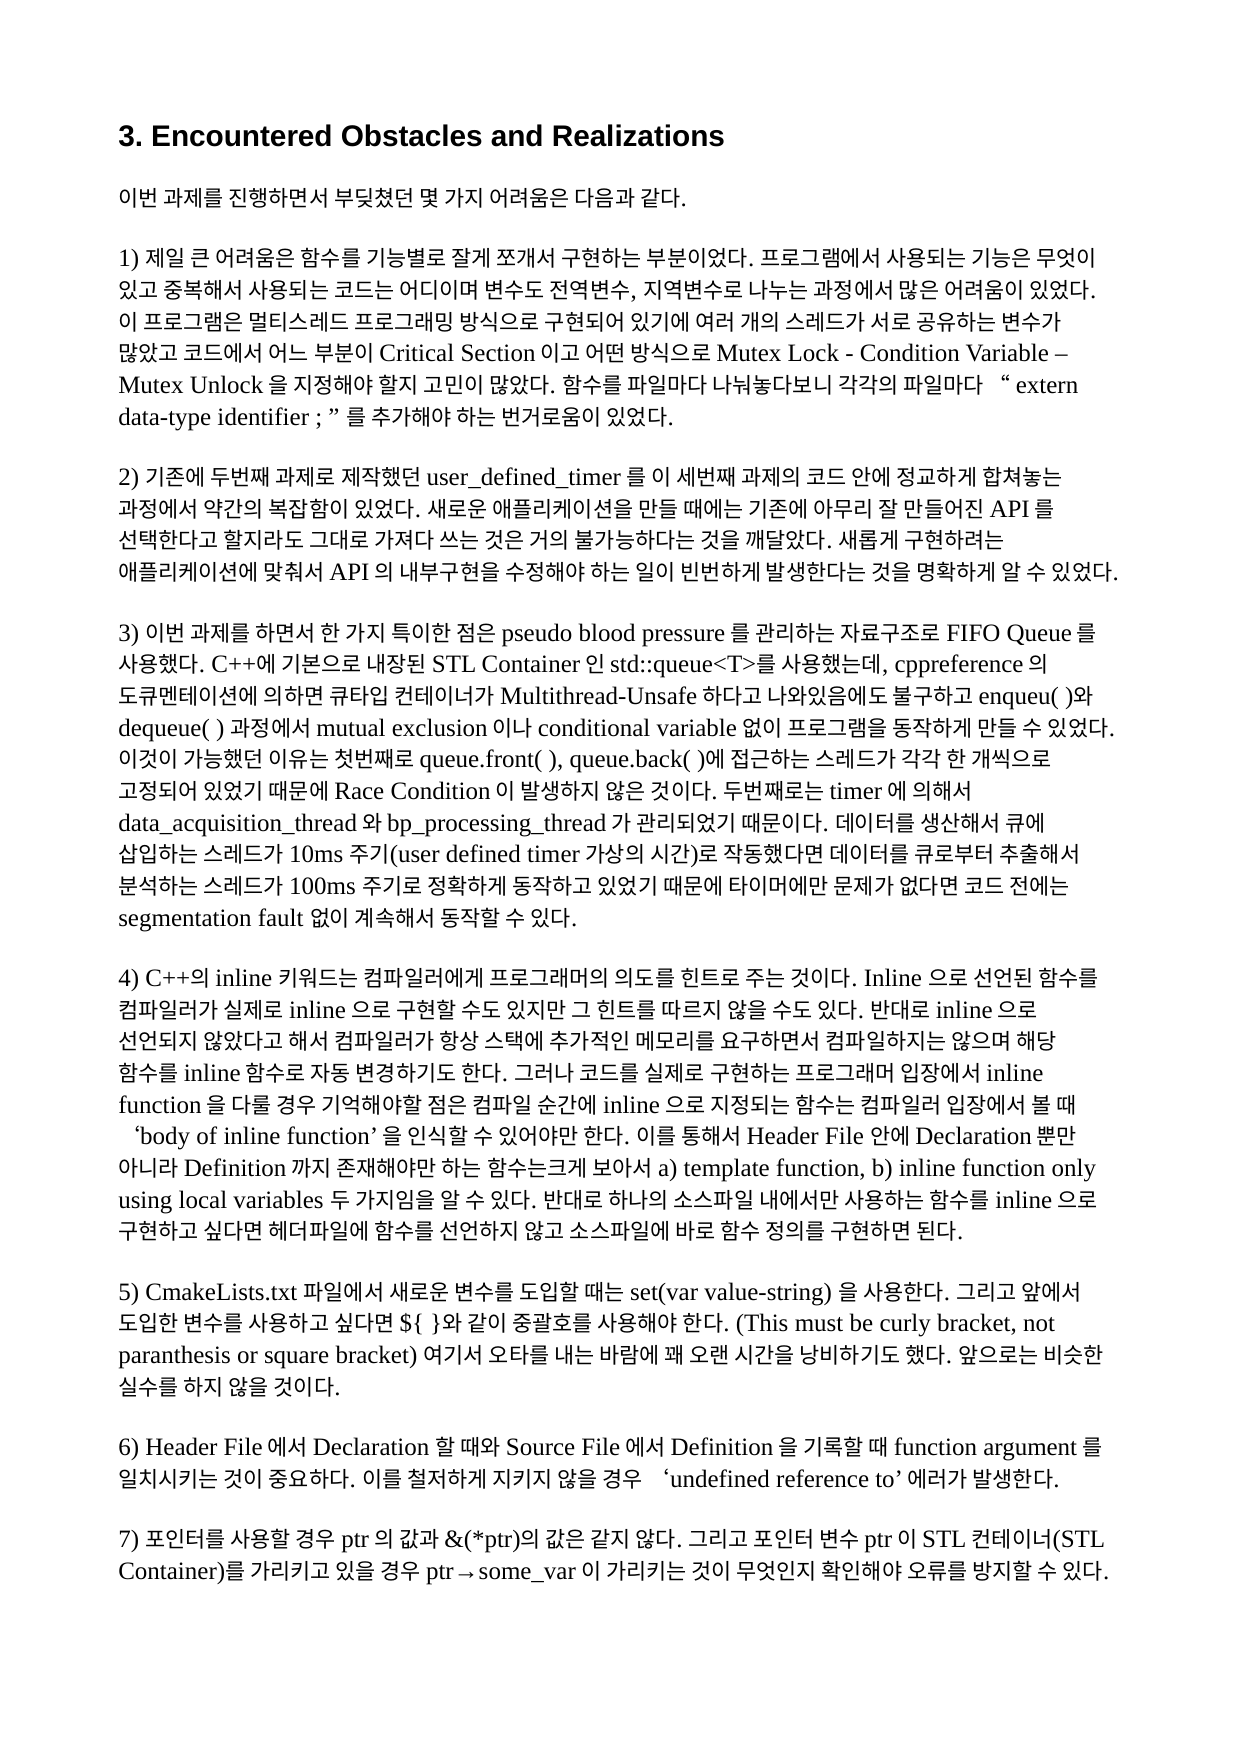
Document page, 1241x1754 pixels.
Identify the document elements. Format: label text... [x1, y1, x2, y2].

text 3. Encountered Obstacles and Realizations [118, 118, 1122, 152]
text 1) 제일 큰 어려움은 함수를 기능별로 잘게 쪼개서 구현하는 부분이었다. 프로그램에서 사용되는 기능은 무엇이 있고 중복해서 사용되는 코드는 어디이며 변수도 전역변수, 지역변수로 나누는 과정에서 많은 어려움이 있었다. 이 프로그램은 멀티스레드 프로그래밍 방식으로 구현되어 있기에 여러 개의 스레드가 서로 공유하는 변수가 많았고 코드에서 어느 부분이 Critical Section이고 어떤 방식으로 Mutex Lock - Condition Variable – Mutex Unlock을 지정해야 할지 고민이 많았다. 함수를 파일마다 나눠놓다보니 각각의 파일마다 “ extern data-type identifier ; ” 를 추가해야 하는 번거로움이 있었다. [118, 241, 1122, 431]
text 이번 과제를 진행하면서 부딪쳤던 몇 가지 어려움은 다음과 같다. [118, 181, 1122, 213]
text 2) 기존에 두번째 과제로 제작했던 user_defined_timer를 이 세번째 과제의 코드 안에 정교하게 합쳐놓는 과정에서 약간의 복잡함이 있었다. 새로운 애플리케이션을 만들 때에는 기존에 아무리 잘 만들어진 API를 선택한다고 할지라도 그대로 가져다 쓰는 것은 거의 불가능하다는 것을 깨달았다. 새롭게 구현하려는 애플리케이션에 맞춰서 API의 내부구현을 수정해야 하는 일이 빈번하게 발생한다는 것을 명확하게 알 수 있었다. [118, 460, 1122, 587]
text 4) C++의 inline 키워드는 컴파일러에게 프로그래머의 의도를 힌트로 주는 것이다. Inline 으로 선언된 함수를 컴파일러가 실제로 inline으로 구현할 수도 있지만 그 힌트를 따르지 않을 수도 있다. 반대로 inline으로 선언되지 않았다고 해서 컴파일러가 항상 스택에 추가적인 메모리를 요구하면서 컴파일하지는 않으며 해당 함수를 inline함수로 자동 변경하기도 한다. 그러나 코드를 실제로 구현하는 프로그래머 입장에서 inline function을 다룰 경우 기억해야할 점은 컴파일 순간에 inline으로 지정되는 함수는 컴파일러 입장에서 볼 때 ‘body of inline function’ 을 인식할 수 있어야만 한다. 이를 통해서 Header File 안에 Declaration뿐만 아니라 Definition까지 존재해야만 하는 함수는크게 보아서 a) template function, b) inline function only using local variables 두 가지임을 알 수 있다. 반대로 하나의 소스파일 내에서만 사용하는 함수를 inline으로 구현하고 싶다면 헤더파일에 함수를 선언하지 않고 소스파일에 바로 함수 정의를 구현하면 된다. [118, 961, 1122, 1246]
text 7) 포인터를 사용할 경우 ptr의 값과 &(*ptr)의 값은 같지 않다. 그리고 포인터 변수 ptr이 STL 컨테이너(STL Container)를 가리키고 있을 경우 ptr→some_var이 가리키는 것이 무엇인지 확인해야 오류를 방지할 수 있다. [118, 1522, 1122, 1586]
text 3) 이번 과제를 하면서 한 가지 특이한 점은 pseudo blood pressure를 관리하는 자료구조로 FIFO Queue를 사용했다. C++에 기본으로 내장된 STL Container인 std::queue<T>를 사용했는데, cppreference의 도큐멘테이션에 의하면 큐타입 컨테이너가 Multithread-Unsafe하다고 나와있음에도 불구하고 enqueu( )와 dequeue( ) 과정에서 mutual exclusion이나 conditional variable없이 프로그램을 동작하게 만들 수 있었다. 이것이 가능했던 이유는 첫번째로 queue.front( ), queue.back( )에 접근하는 스레드가 각각 한 개씩으로 고정되어 있었기 때문에 Race Condition이 발생하지 않은 것이다. 두번째로는 timer에 의해서 data_acquisition_thread와 bp_processing_thread가 관리되었기 때문이다. 데이터를 생산해서 큐에 삽입하는 스레드가 10ms 주기(user defined timer가상의 시간)로 작동했다면 데이터를 큐로부터 추출해서 분석하는 스레드가 100ms 주기로 정확하게 동작하고 있었기 때문에 타이머에만 문제가 없다면 코드 전에는 segmentation fault 없이 계속해서 동작할 수 있다. [118, 616, 1122, 932]
text 6) Header File에서 Declaration 할 때와 Source File에서 Definition을 기록할 때 function argument를 일치시키는 것이 중요하다. 이를 철저하게 지키지 않을 경우 ‘undefined reference to’ 에러가 발생한다. [118, 1430, 1122, 1493]
text 5) CmakeLists.txt 파일에서 새로운 변수를 도입할 때는 set(var value-string) 을 사용한다. 그리고 앞에서 도입한 변수를 사용하고 싶다면 ${ }와 같이 중괄호를 사용해야 한다. (This must be curly bracket, not paranthesis or square bracket) 여기서 오타를 내는 바람에 꽤 오랜 시간을 낭비하기도 했다. 앞으로는 비슷한 실수를 하지 않을 것이다. [118, 1275, 1122, 1401]
